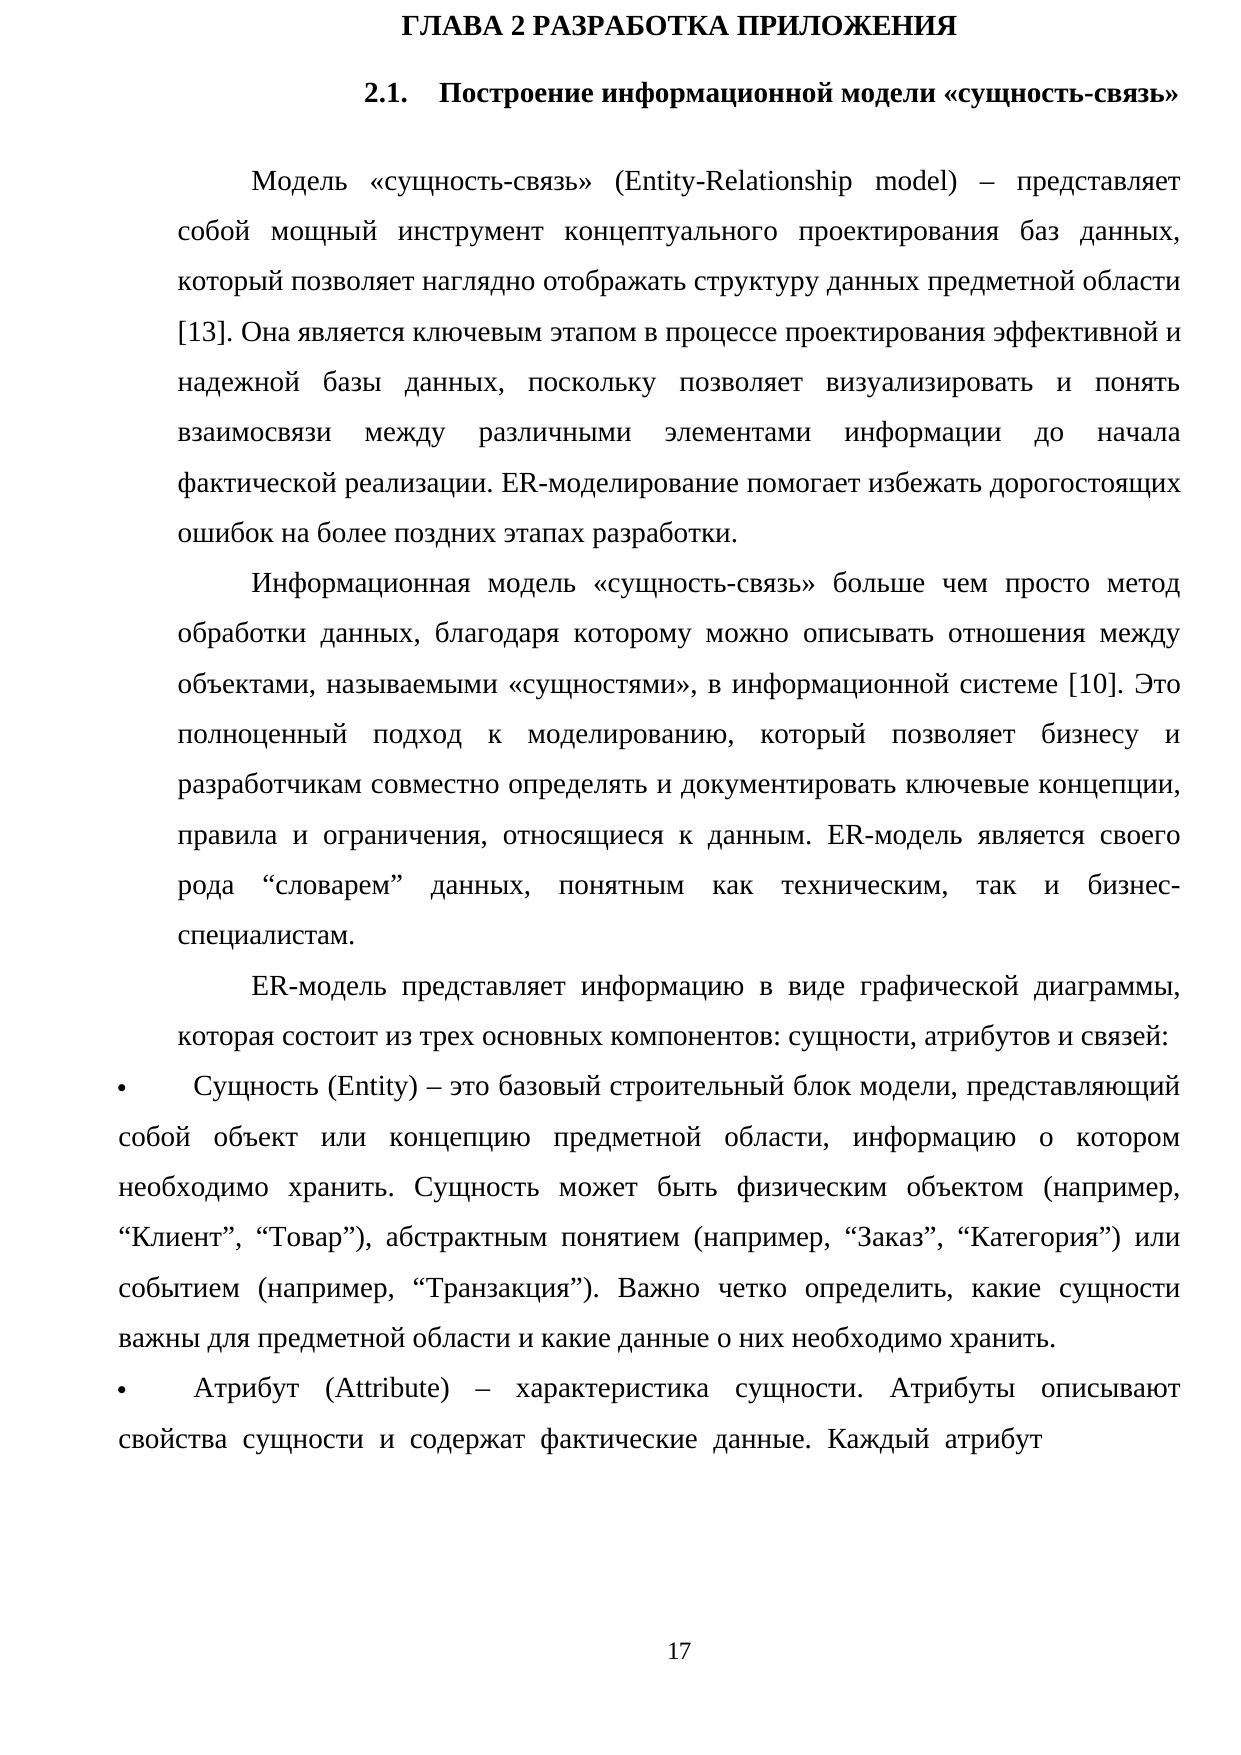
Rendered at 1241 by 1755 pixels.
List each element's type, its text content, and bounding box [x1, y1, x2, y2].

text Модель «сущность-связь» (Entity-Relationship model) – представляет собой мощный инструмент концептуального проектирования баз данных, который позволяет наглядно отображать структуру данных предметной области [13]. Она является ключевым этапом в процессе проектирования эффективной и надежной базы данных, поскольку позволяет визуализировать и понять взаимосвязи между различными элементами информации до начала фактической реализации. ER-моделирование помогает избежать дорогостоящих ошибок на более поздних этапах разработки. [177, 163, 1181, 548]
subtitle Построение информационной модели «сущность-связь» [302, 75, 1241, 109]
text ER-модель представляет информацию в виде графической диаграммы, которая состоит из трех основных компонентов: сущности, атрибутов и связей: [177, 968, 1181, 1052]
text Информационная модель «сущность-связь» больше чем просто метод обработки данных, благодаря которому можно описывать отношения между объектами, называемыми «сущностями», в информационной системе [10]. Это полноценный подход к моделированию, который позволяет бизнесу и разработчикам совместно определять и документировать ключевые концепции, правила и ограничения, относящиеся к данным. ER-модель является своего рода “словарем” данных, понятным как техническим, так и бизнес- специалистам. [177, 565, 1182, 951]
list Атрибут (Attribute) – характеристика сущности. Атрибуты описывают свойства сущности и содержат фактические данные. Каждый атрибут [118, 1371, 1181, 1454]
list Сущность (Entity) – это базовый строительный блок модели, представляющий собой объект или концепцию предметной области, информацию о котором необходимо хранить. Сущность может быть физическим объектом (например, “Клиент”, “Товар”), абстрактным понятием (например, “Заказ”, “Категория”) или событием (например, “Транзакция”). Важно четко определить, какие сущности важны для предметной области и какие данные о них необходимо хранить. [118, 1068, 1181, 1353]
subtitle ГЛАВА 2 РАЗРАБОТКА ПРИЛОЖЕНИЯ [118, 8, 1241, 42]
